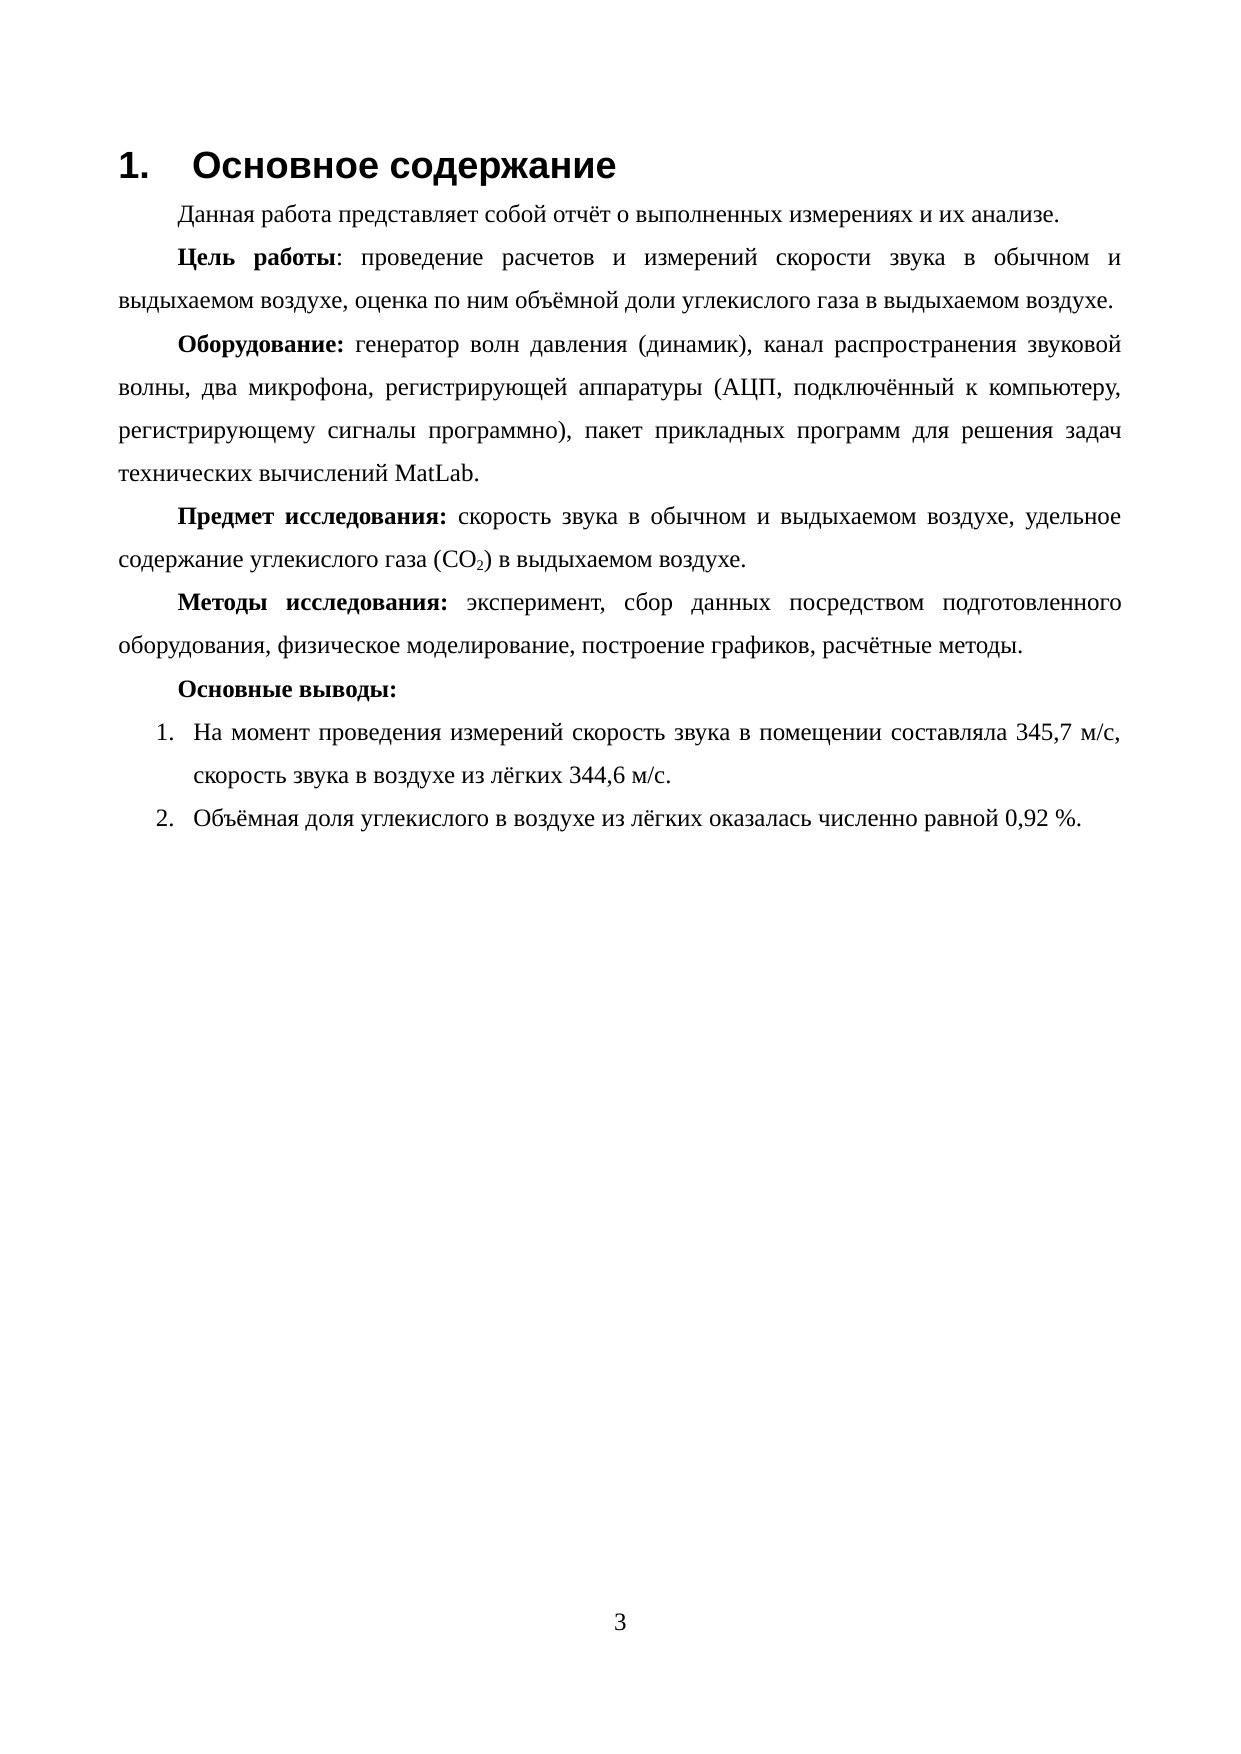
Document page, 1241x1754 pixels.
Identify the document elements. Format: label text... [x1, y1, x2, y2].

text Оборудование: генератор волн давления (динамик), канал распространения звуковой волны, два микрофона, регистрирующей аппаратуры (АЦП, подключённый к компьютеру, регистрирующему сигналы программно), пакет прикладных программ для решения задач технических вычислений MatLab. [118, 329, 1122, 487]
subtitle Основное содержание [118, 143, 1122, 187]
text Предмет исследования: скорость звука в обычном и выдыхаемом воздухе, удельное содержание углекислого газа (CO2) в выдыхаемом воздухе. [118, 501, 1122, 573]
text Основные выводы: [118, 674, 1122, 702]
text Цель работы: проведение расчетов и измерений скорости звука в обычном и выдыхаемом воздухе, оценка по ним объёмной доли углекислого газа в выдыхаемом воздухе. [118, 242, 1122, 314]
list Объёмная доля углекислого в воздухе из лёгких оказалась численно равной 0,92 %. [156, 803, 1122, 832]
text Методы исследования: эксперимент, сбор данных посредством подготовленного оборудования, физическое моделирование, построение графиков, расчётные методы. [118, 587, 1122, 659]
text Данная работа представляет собой отчёт о выполненных измерениях и их анализе. [118, 199, 1122, 228]
list На момент проведения измерений скорость звука в помещении составляла 345,7 м/с, скорость звука в воздухе из лёгких 344,6 м/с. [156, 717, 1122, 789]
